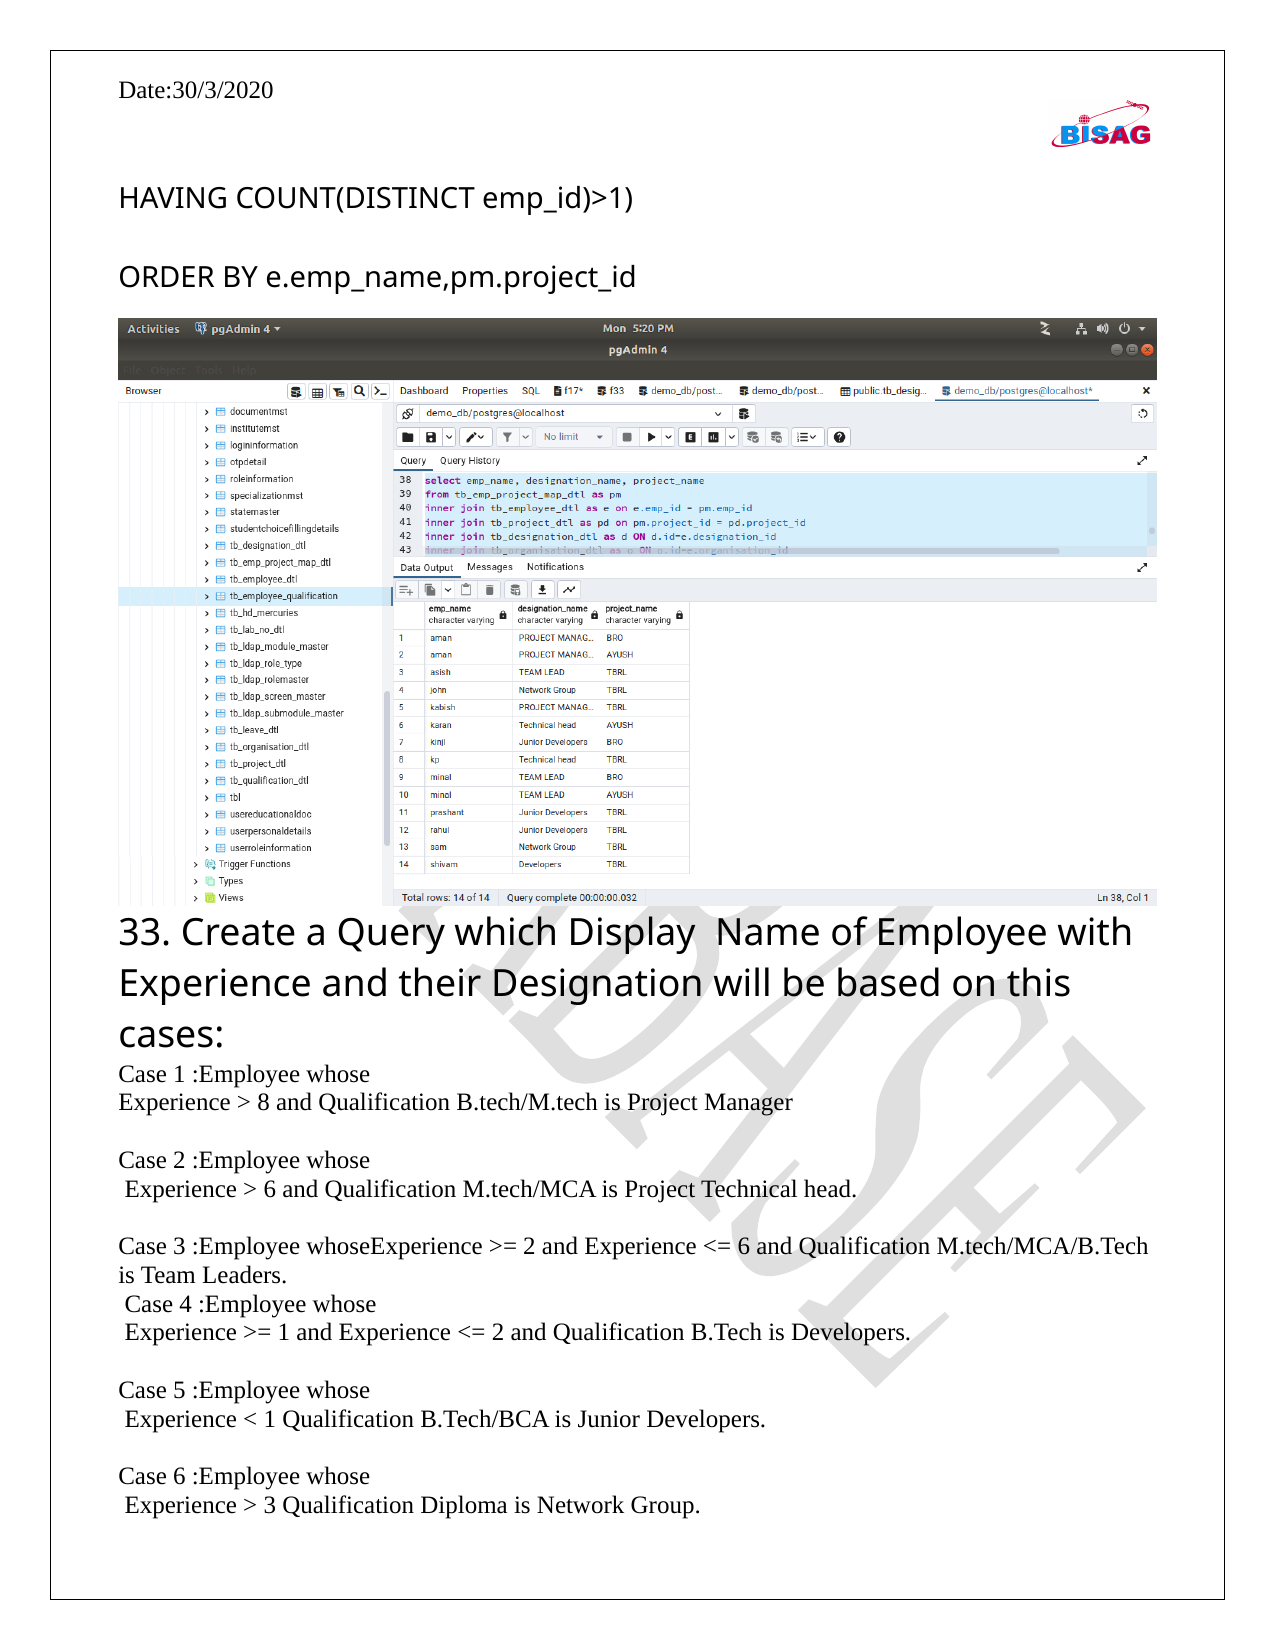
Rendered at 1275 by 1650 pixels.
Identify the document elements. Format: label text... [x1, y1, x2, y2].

text Experience > 8 and Qualification B.tech/M.tech is Project Manager [118, 1087, 663, 1116]
picture [1048, 98, 1154, 149]
text 33. Create a Query which Display Name of Employee with Experience and their Designation will be based on this cases: [118, 296, 1157, 318]
text Experience > 6 and Qualification M.tech/MCA is Project Technical head. [975, 1174, 1157, 1202]
text [1082, 1145, 1157, 1174]
text [921, 1059, 1068, 1087]
text Case 3 :Employee whoseExperience >= 2 and Experience <= 6 and Qualification M.tech/MCA/B.Tech is Team Leaders. [874, 1231, 1157, 1289]
text Experience >= 1 and Experience <= 2 and Qualification B.Tech is Developers. [921, 1317, 1157, 1346]
text [730, 1145, 875, 1174]
text 33. Create a Query which Display Name of Employee with Experience and their Designation will be based on this cases: [818, 906, 1157, 1059]
text Case 6 :Employee whose [118, 1461, 1157, 1490]
text 33. Create a Query which Display Name of Employee with Experience and their Designation will be based on this cases: [928, 1000, 1020, 1059]
text HAVING COUNT(DISTINCT emp_id)>1) [118, 177, 1157, 256]
text Experience >= 1 and Experience <= 2 and Qualification B.Tech is Developers. [118, 1317, 832, 1346]
text Experience > 8 and Qualification B.tech/M.tech is Project Manager [1047, 1087, 1112, 1116]
text [684, 1059, 765, 1087]
text Experience > 6 and Qualification M.tech/MCA is Project Technical head. [768, 1174, 869, 1202]
text Case 1 :Employee whose [118, 1059, 699, 1087]
text Case 2 :Employee whose [118, 1145, 722, 1174]
text [901, 1145, 986, 1174]
text [1098, 1059, 1157, 1087]
text Experience > 3 Qualification Diploma is Network Group. [118, 1490, 1157, 1519]
text Experience > 6 and Qualification M.tech/MCA is Project Technical head. [118, 1174, 688, 1202]
text Experience > 8 and Qualification B.tech/M.tech is Project Manager [921, 1087, 1044, 1116]
picture [118, 318, 1157, 906]
text [797, 1059, 898, 1087]
text ORDER BY e.emp_name,pm.project_id [118, 256, 1157, 296]
text Experience > 6 and Qualification M.tech/MCA is Project Technical head. [880, 1174, 957, 1202]
text 33. Create a Query which Display Name of Employee with Experience and their Designation will be based on this cases: [118, 906, 647, 1059]
text Experience >= 1 and Experience <= 2 and Qualification B.Tech is Developers. [844, 1317, 937, 1346]
text Case 5 :Employee whose [118, 1375, 1157, 1404]
text Experience > 8 and Qualification B.tech/M.tech is Project Manager [647, 1087, 767, 1116]
text 33. Create a Query which Display Name of Employee with Experience and their Designation will be based on this cases: [644, 906, 896, 1059]
text 33. Create a Query which Display Name of Employee with Experience and their Designation will be based on this cases: [555, 915, 697, 1058]
text 33. Create a Query which Display Name of Employee with Experience and their Designation will be based on this cases: [751, 935, 879, 1059]
text [846, 1289, 1157, 1317]
text [989, 1145, 1096, 1174]
text Case 3 :Employee whoseExperience >= 2 and Experience <= 6 and Qualification M.tech/MCA/B.Tech is Team Leaders. [118, 1231, 900, 1289]
text Case 4 :Employee whose [118, 1289, 842, 1317]
text Experience > 8 and Qualification B.tech/M.tech is Project Manager [774, 1087, 882, 1116]
text Experience > 6 and Qualification M.tech/MCA is Project Technical head. [715, 1174, 779, 1202]
text Experience < 1 Qualification B.Tech/BCA is Junior Developers. [118, 1404, 1157, 1432]
